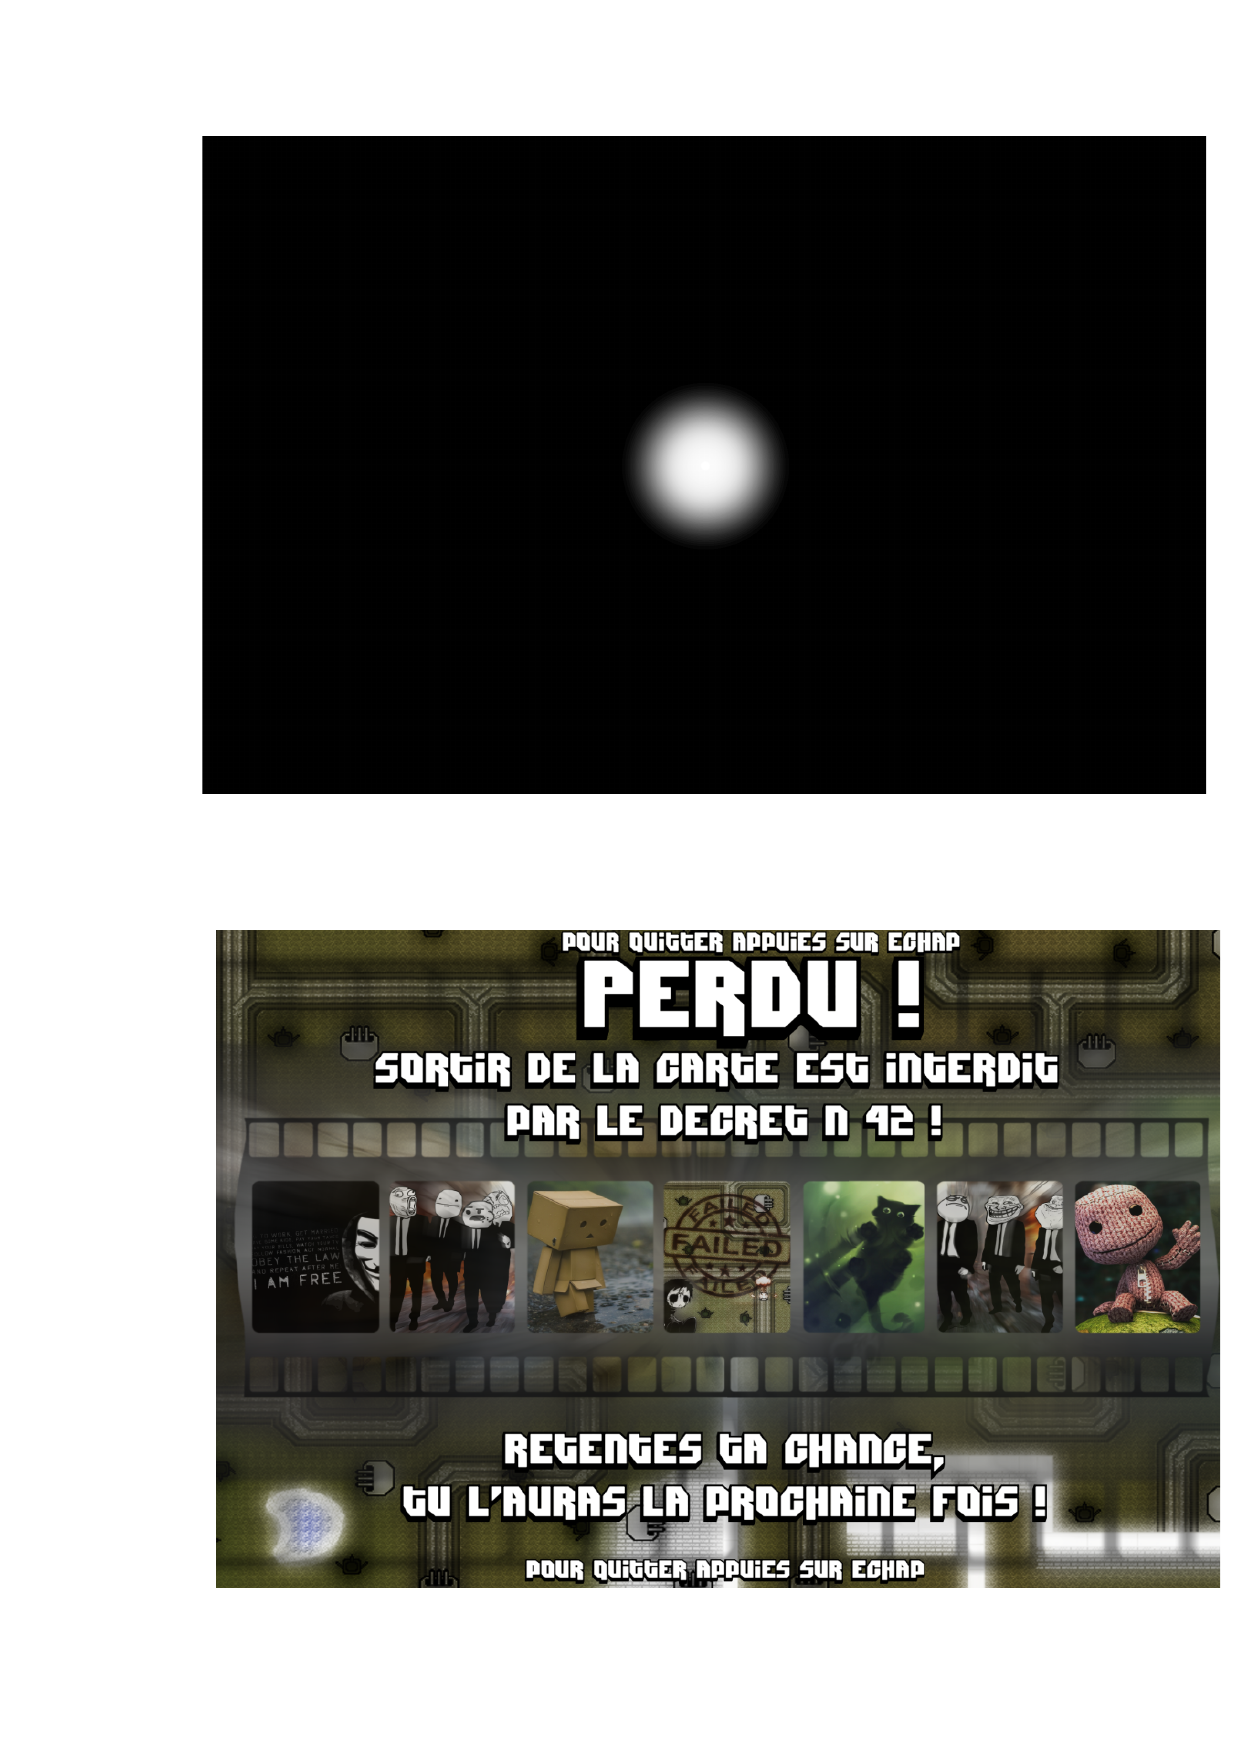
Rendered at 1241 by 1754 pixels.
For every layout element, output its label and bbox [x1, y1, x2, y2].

picture [202, 136, 1207, 794]
picture [216, 930, 1221, 1588]
